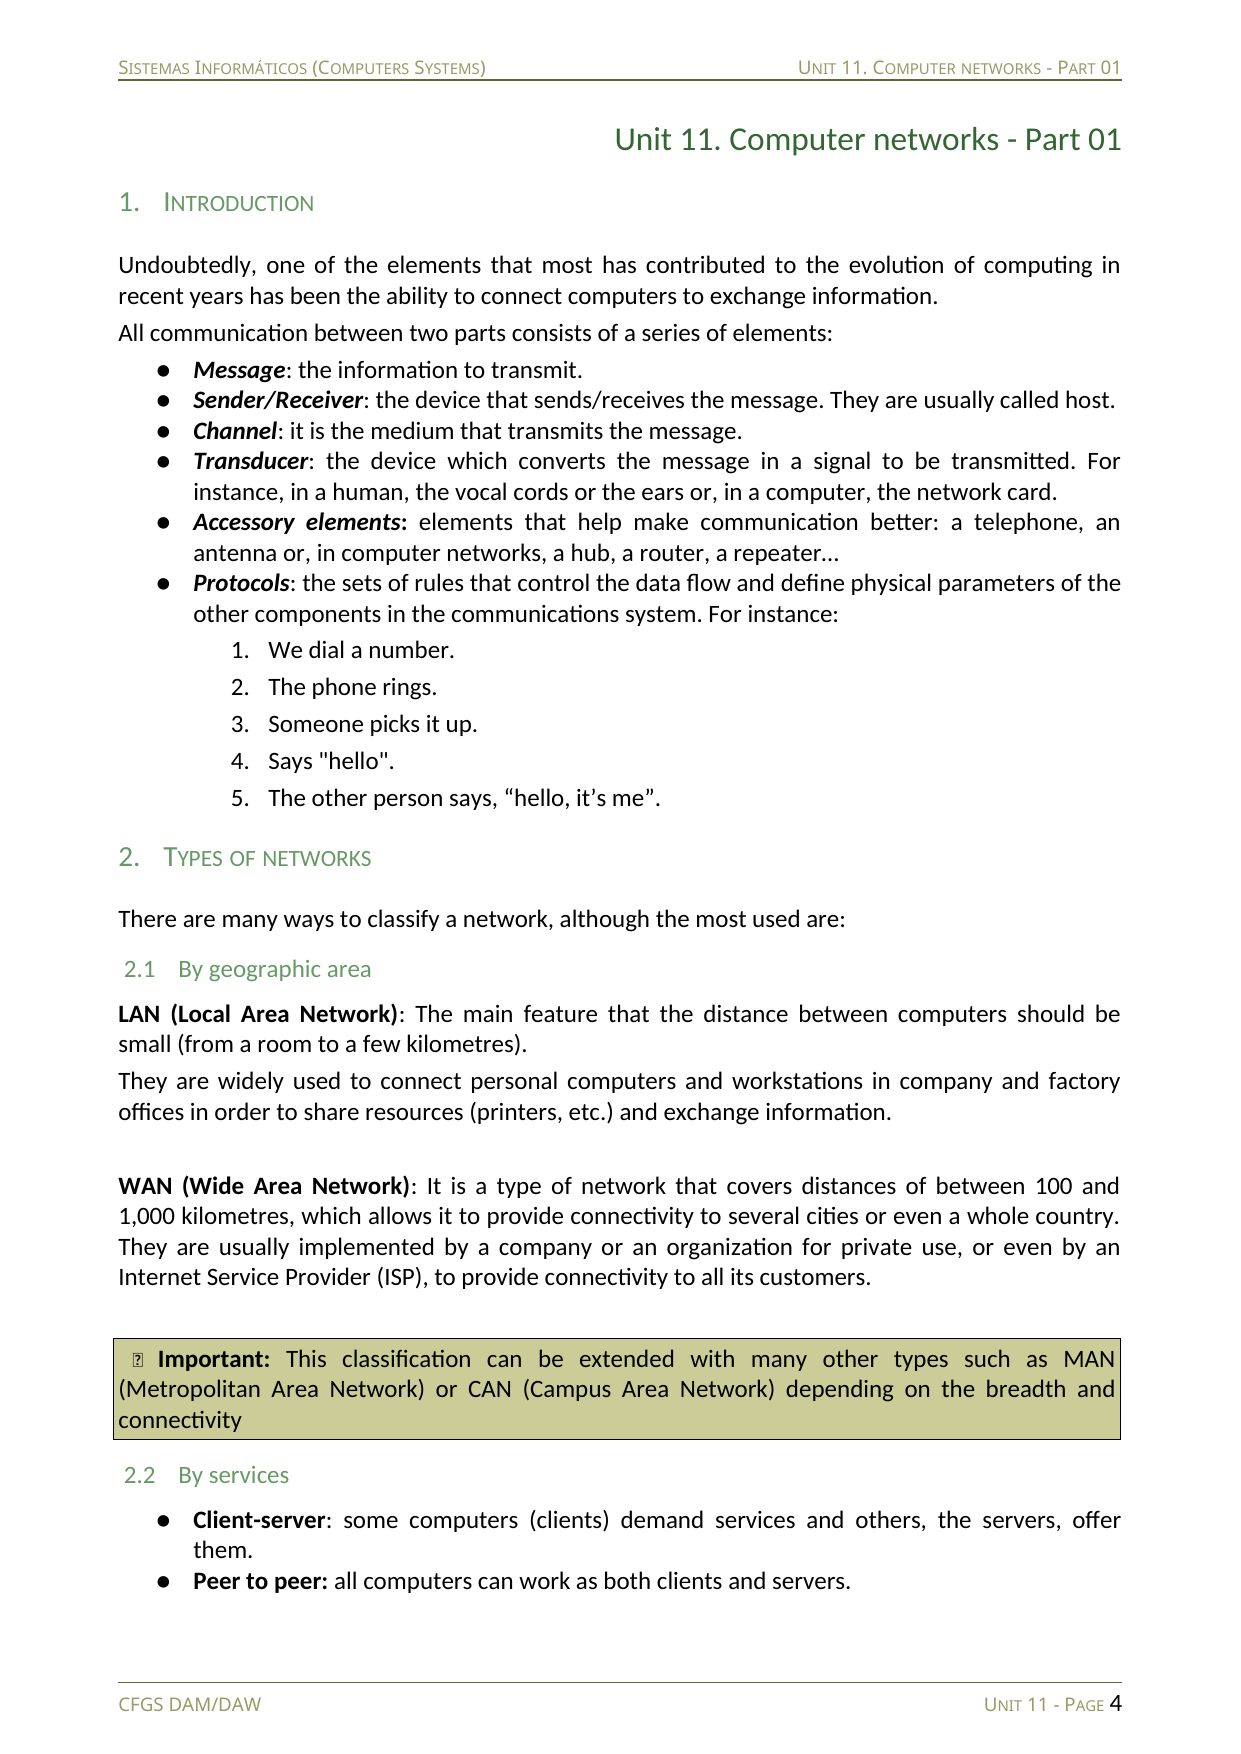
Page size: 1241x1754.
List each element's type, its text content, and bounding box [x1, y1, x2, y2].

list The other person says, “hello, it’s me”. [231, 782, 1122, 813]
list Peer to peer: all computers can work as both clients and servers. [156, 1565, 1122, 1596]
list Channel: it is the medium that transmits the message. [156, 415, 1122, 445]
list Accessory elements: elements that help make communication better: a telephone, an antenna or, in computer networks, a hub, a router, a repeater… [156, 506, 1122, 567]
text They are widely used to connect personal computers and workstations in company and factory offices in order to share resources (printers, etc.) and exchange information. [118, 1066, 1122, 1127]
list Transducer: the device which converts the message in a signal to be transmitted. For instance, in a human, the vocal cords or the ears or, in a computer, the network card. [156, 445, 1122, 506]
list Protocols: the sets of rules that control the data flow and define physical parameters of the other components in the communications system. For instance: [156, 567, 1122, 628]
list We dial a number. [231, 634, 1122, 665]
text 📖 Important: This classification can be extended with many other types such as MAN (Metropolitan Area Network) or CAN (Campus Area Network) depending on the breadth and connectivity [114, 1339, 1120, 1439]
text There are many ways to classify a network, although the most used are: [118, 903, 1122, 934]
list Says "hello". [231, 745, 1122, 776]
subtitle Introduction [118, 183, 1122, 219]
text LAN (Local Area Network): The main feature that the distance between computers should be small (from a room to a few kilometres). [118, 998, 1122, 1059]
list Someone picks it up. [231, 708, 1122, 739]
text WAN (Wide Area Network): It is a type of network that covers distances of between 100 and 1,000 kilometres, which allows it to provide connectivity to several cities or even a whole country. They are usually implemented by a company or an organization for private use, or even by an Internet Service Provider (ISP), to provide connectivity to all its customers. [118, 1170, 1122, 1292]
subtitle Types of networks [118, 838, 1122, 873]
subtitle By geographic area [118, 953, 1122, 983]
list Client-server: some computers (clients) demand services and others, the servers, offer them. [156, 1504, 1122, 1565]
text Unit 11. Computer networks - Part 01 [118, 118, 1122, 159]
subtitle By services [118, 1459, 1122, 1489]
list Message: the information to transmit. [156, 354, 1122, 384]
list Sender/Receiver: the device that sends/receives the message. They are usually called host. [156, 384, 1122, 415]
text Undoubtedly, one of the elements that most has contributed to the evolution of computing in recent years has been the ability to connect computers to exchange information. [118, 249, 1122, 310]
list The phone rings. [231, 671, 1122, 702]
text All communication between two parts consists of a series of elements: [118, 317, 1122, 347]
